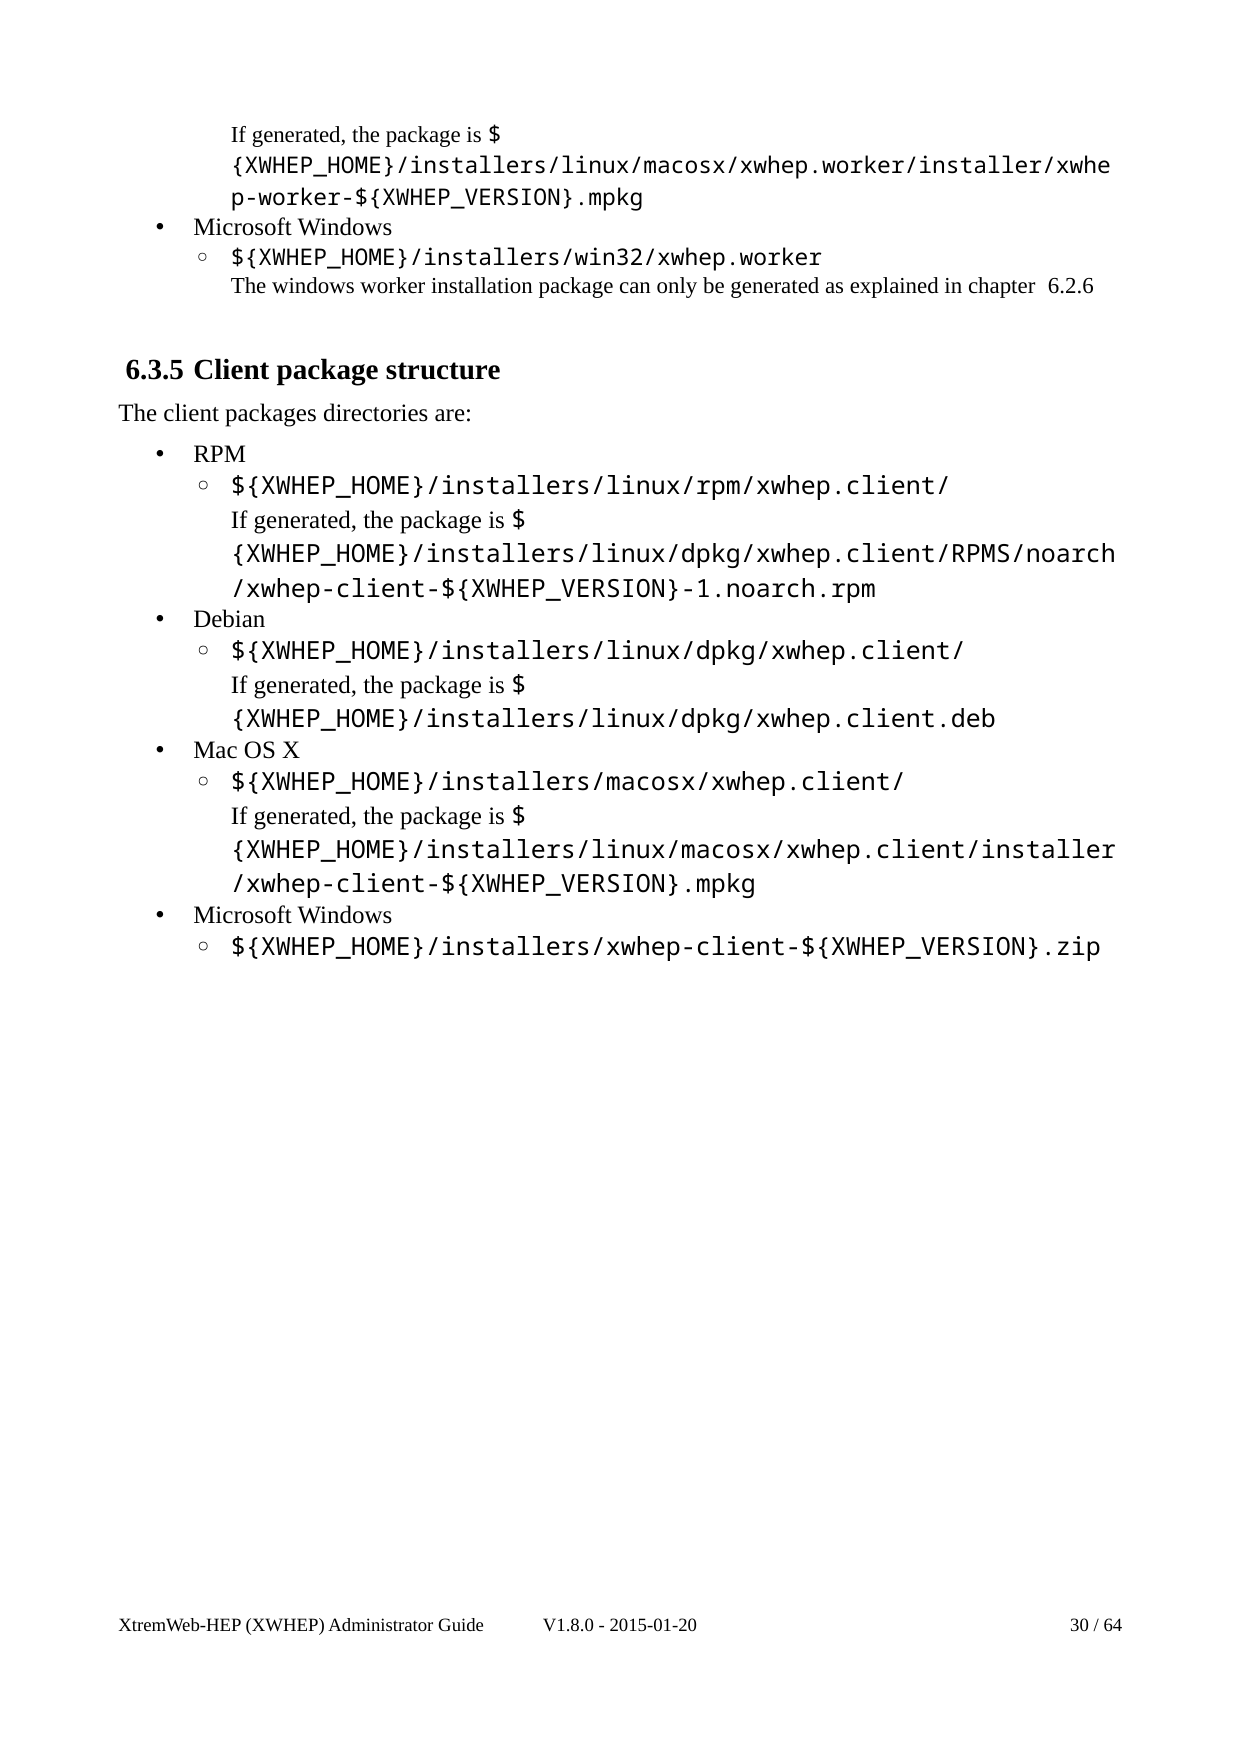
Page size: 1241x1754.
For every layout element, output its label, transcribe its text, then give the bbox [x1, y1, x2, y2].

list Debian [156, 604, 1122, 633]
list RPM [156, 439, 1122, 468]
list ${XWHEP_HOME}/installers/macosx/xwhep.client/ If generated, the package is ${XWHEP_HOME}/installers/linux/macosx/xwhep.client/installer/xwhep-client-${XWHEP_VERSION}.mpkg [193, 764, 1122, 900]
subtitle Client package structure [118, 352, 1122, 386]
list ${XWHEP_HOME}/installers/xwhep-client-${XWHEP_VERSION}.zip [193, 929, 1122, 963]
list ${XWHEP_HOME}/installers/linux/dpkg/xwhep.client/ If generated, the package is ${XWHEP_HOME}/installers/linux/dpkg/xwhep.client.deb [193, 633, 1122, 735]
list ${XWHEP_HOME}/installers/win32/xwhep.worker The windows worker installation package can only be generated as explained in chapter 6.2.6 [193, 241, 1122, 298]
list ${XWHEP_HOME}/installers/linux/rpm/xwhep.client/ If generated, the package is ${XWHEP_HOME}/installers/linux/dpkg/xwhep.client/RPMS/noarch/xwhep-client-${XWHEP_VERSION}-1.noarch.rpm [193, 468, 1122, 604]
text The client packages directories are: [118, 398, 1122, 427]
list Microsoft Windows [156, 900, 1122, 929]
list If generated, the package is ${XWHEP_HOME}/installers/linux/macosx/xwhep.worker/installer/xwhep-worker-${XWHEP_VERSION}.mpkg [193, 118, 1122, 212]
list Mac OS X [156, 735, 1122, 764]
list Microsoft Windows [156, 212, 1122, 241]
